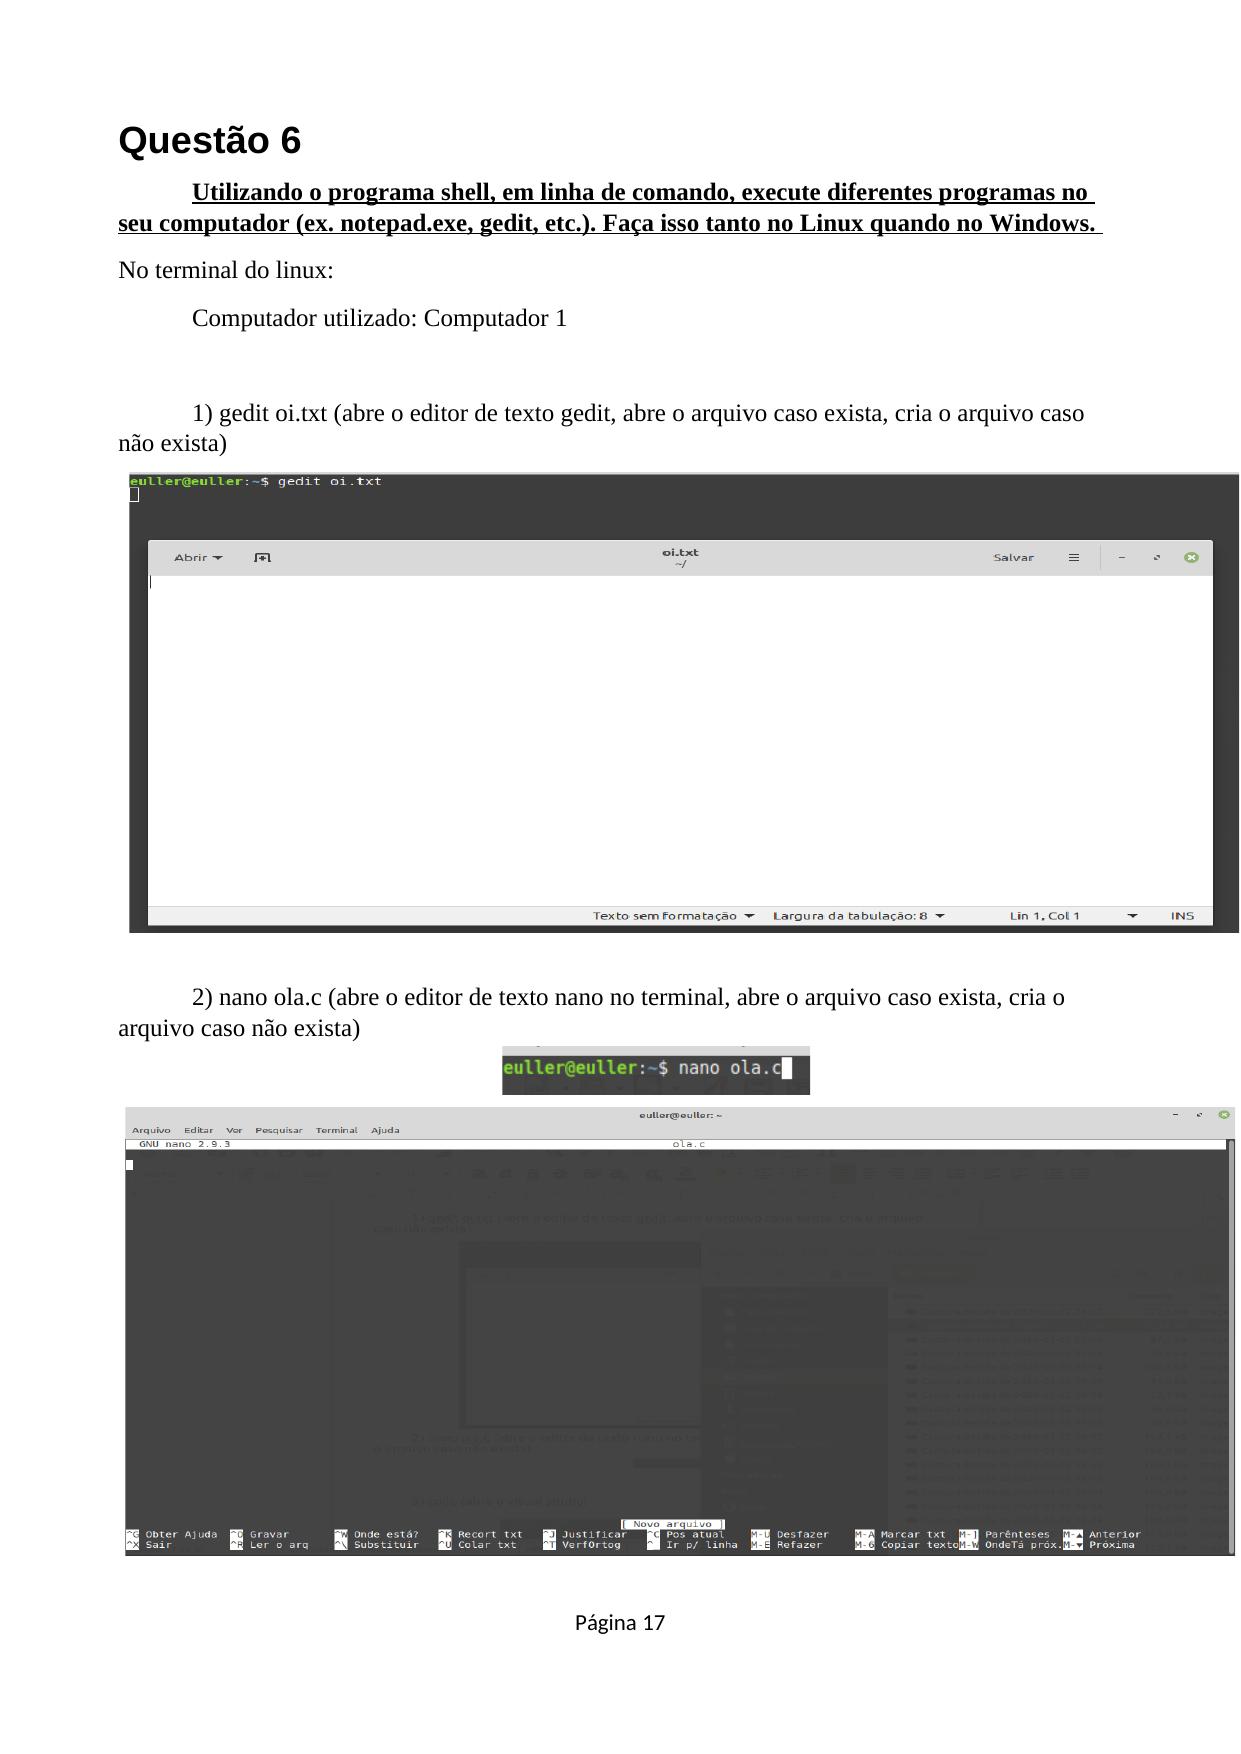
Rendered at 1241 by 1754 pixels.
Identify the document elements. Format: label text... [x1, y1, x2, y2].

picture [125, 1107, 1236, 1556]
text 2) nano ola.c (abre o editor de texto nano no terminal, abre o arquivo caso exista, cria o arquivo caso não exista) [118, 982, 1122, 1041]
subtitle Questão 6 [118, 118, 1122, 162]
text 1) gedit oi.txt (abre o editor de texto gedit, abre o arquivo caso exista, cria o arquivo caso não exista) [118, 398, 1122, 457]
picture [129, 472, 1240, 933]
text Computador utilizado: Computador 1 [118, 303, 1122, 332]
text Utilizando o programa shell, em linha de comando, execute diferentes programas no seu computador (ex. notepad.exe, gedit, etc.). Faça isso tanto no Linux quando no Windows. [118, 177, 1122, 237]
text No terminal do linux: [118, 255, 1122, 284]
